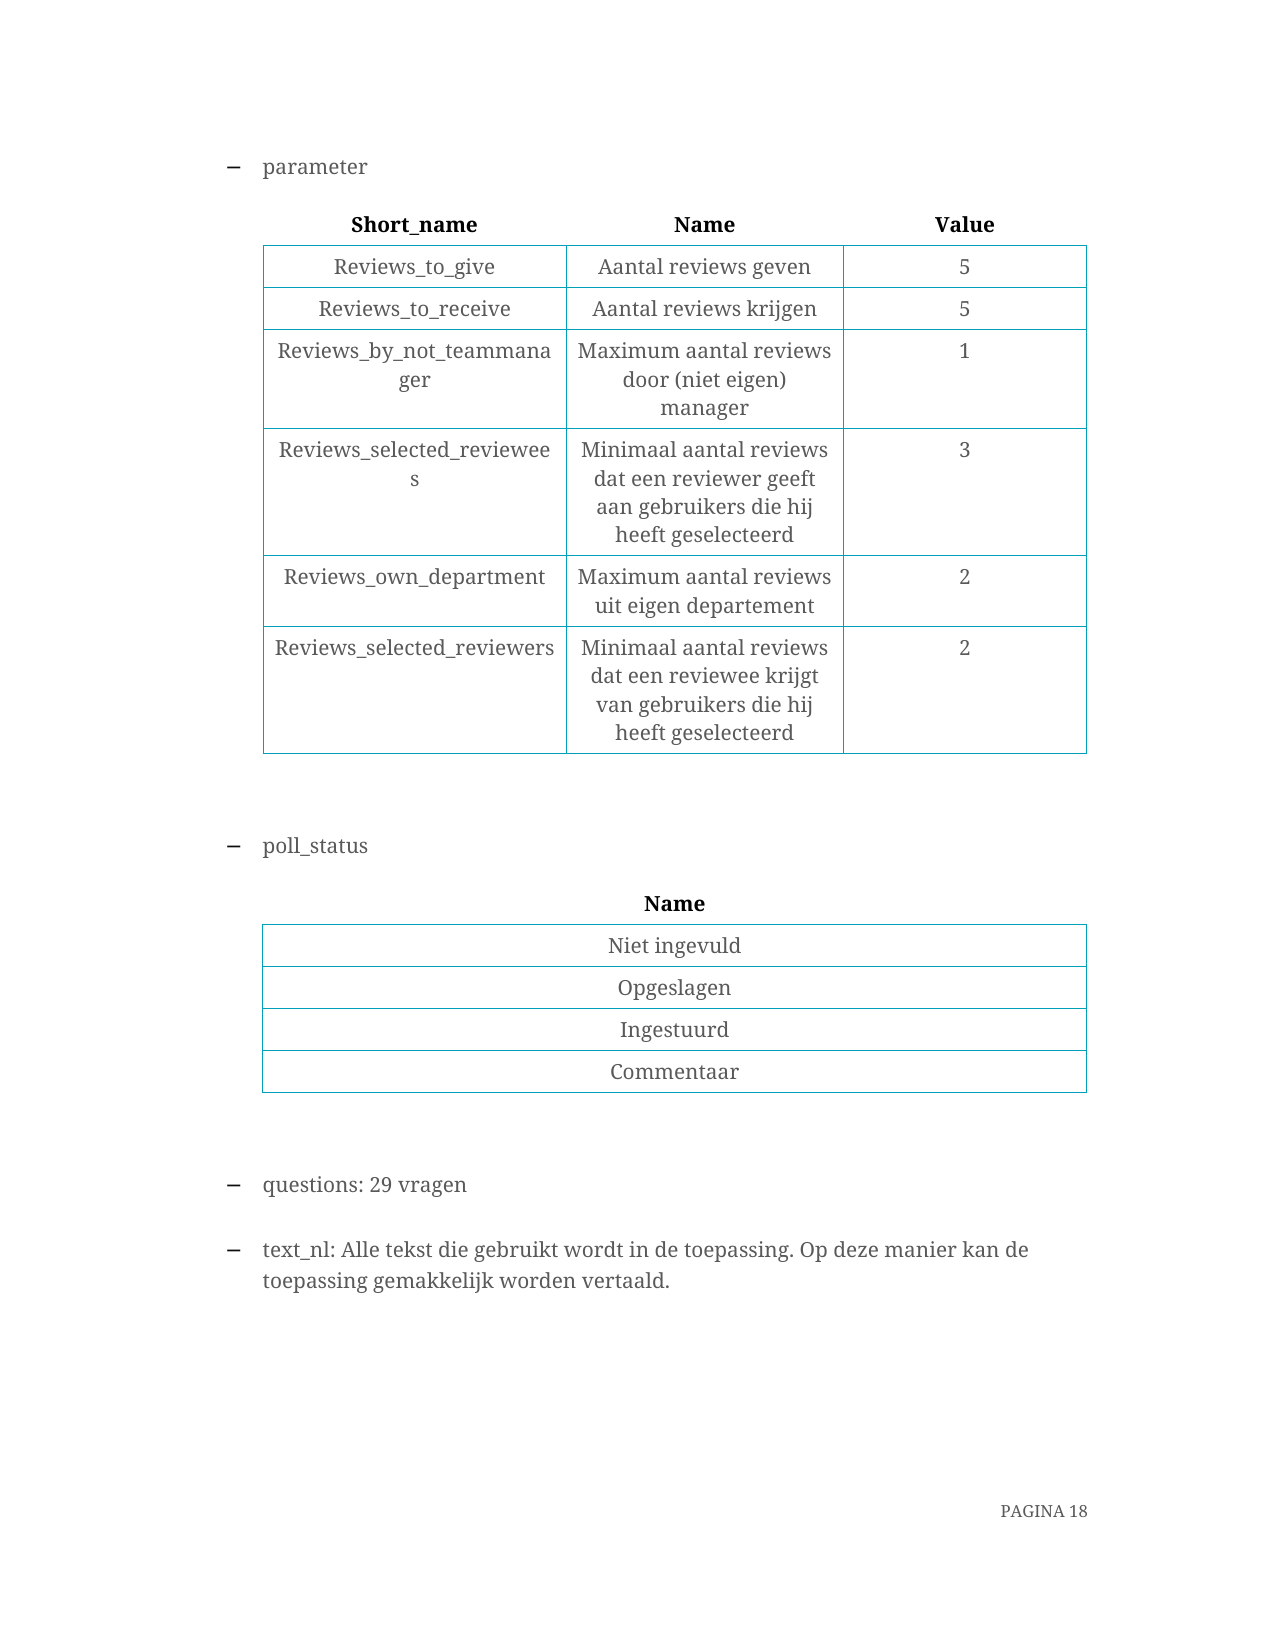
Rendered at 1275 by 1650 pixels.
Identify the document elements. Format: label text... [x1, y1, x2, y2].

table_header Short_name [263, 204, 566, 245]
table_cell 2 [844, 556, 1086, 626]
table_cell 5 [844, 288, 1086, 329]
table_cell Minimaal aantal reviews dat een reviewee krijgt van gebruikers die hij heeft geselecteerd [567, 627, 843, 753]
list text_nl: Alle tekst die gebruikt wordt in de toepassing. Op deze manier kan de toepassing gemakkelijk worden vertaald. [225, 1235, 1087, 1294]
table_cell Aantal reviews geven [567, 246, 843, 287]
table_header Name [566, 204, 843, 245]
table_cell Minimaal aantal reviews dat een reviewer geeft aan gebruikers die hij heeft geselecteerd [567, 429, 843, 555]
table_cell Aantal reviews krijgen [567, 288, 843, 329]
table_cell Reviews_to_give [264, 246, 566, 287]
table_cell Reviews_selected_reviewees [264, 429, 566, 555]
table_header Value [843, 204, 1086, 245]
table_cell Reviews_selected_reviewers [264, 627, 566, 753]
list poll_status [225, 831, 1087, 859]
table_cell 5 [844, 246, 1086, 287]
table_cell Ingestuurd [263, 1009, 1086, 1050]
table_cell Maximum aantal reviews uit eigen departement [567, 556, 843, 626]
table_cell 1 [844, 330, 1086, 428]
table_cell Maximum aantal reviews door (niet eigen) manager [567, 330, 843, 428]
table_cell Opgeslagen [263, 967, 1086, 1008]
table_cell Commentaar [263, 1051, 1086, 1092]
table_cell Reviews_to_receive [264, 288, 566, 329]
table_header Name [263, 883, 1086, 924]
table_cell 2 [844, 627, 1086, 753]
table_cell Reviews_by_not_teammanager [264, 330, 566, 428]
list questions: 29 vragen [225, 1170, 1087, 1198]
table_cell 3 [844, 429, 1086, 555]
list parameter [225, 152, 1087, 181]
table_cell Niet ingevuld [263, 925, 1086, 966]
table_cell Reviews_own_department [264, 556, 566, 626]
